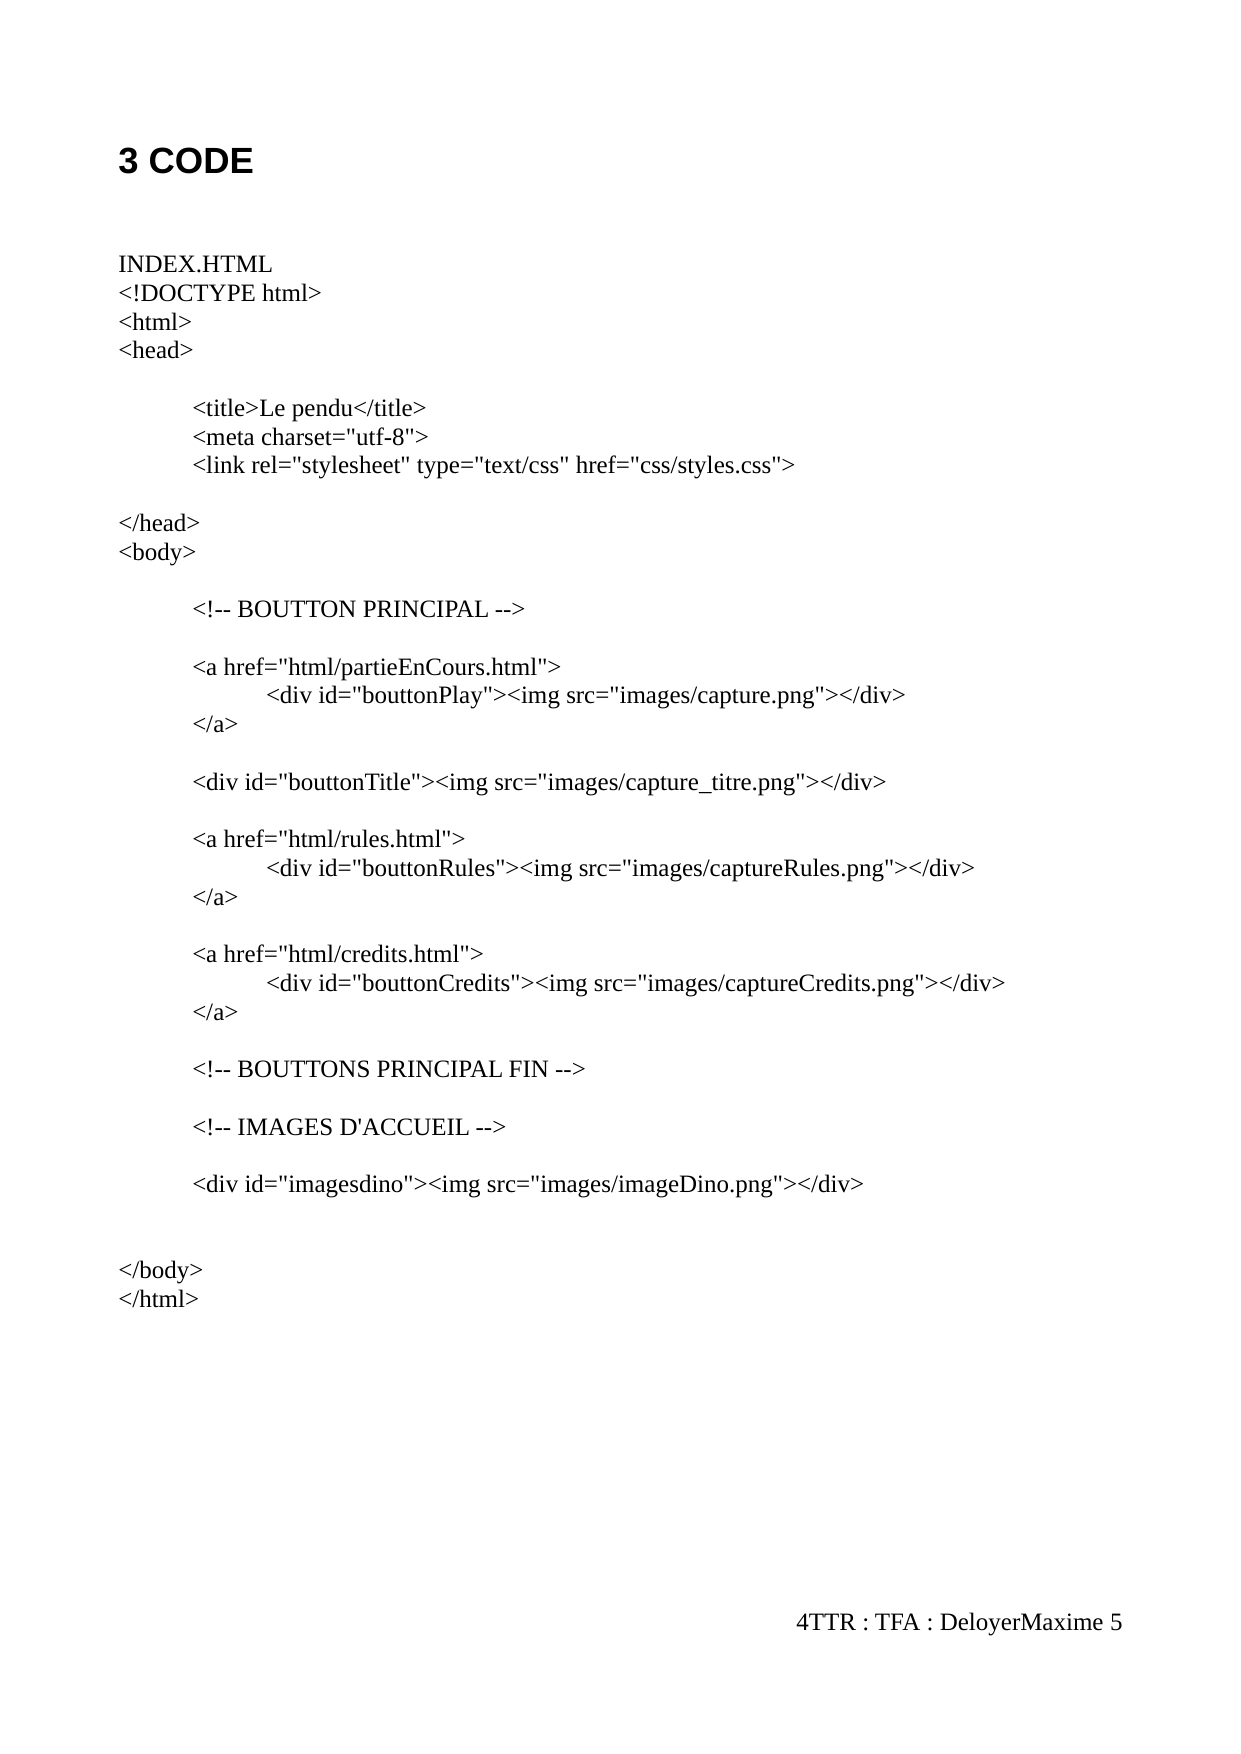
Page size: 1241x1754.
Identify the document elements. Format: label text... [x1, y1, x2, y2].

text <div id="bouttonCredits"><img src="images/captureCredits.png"></div> [118, 968, 1122, 997]
text <link rel="stylesheet" type="text/css" href="css/styles.css"> [118, 451, 1122, 479]
text <!-- IMAGES D'ACCUEIL --> [118, 1112, 1122, 1141]
text INDEX.HTML [118, 249, 1122, 278]
text <div id="bouttonPlay"><img src="images/capture.png"></div> [118, 681, 1122, 709]
text </html> [118, 1284, 1122, 1313]
text <a href="html/rules.html"> [118, 824, 1122, 853]
text <title>Le pendu</title> [118, 393, 1122, 422]
text <html> [118, 307, 1122, 336]
text </head> [118, 508, 1122, 537]
text <meta charset="utf-8"> [118, 422, 1122, 451]
text <body> [118, 537, 1122, 566]
text <div id="bouttonTitle"><img src="images/capture_titre.png"></div> [118, 767, 1122, 796]
subtitle 3 CODE [118, 139, 1122, 181]
text </a> [118, 709, 1122, 738]
text <a href="html/credits.html"> [118, 939, 1122, 968]
text <head> [118, 336, 1122, 364]
text <div id="imagesdino"><img src="images/imageDino.png"></div> [118, 1169, 1122, 1198]
text </a> [118, 882, 1122, 911]
text </body> [118, 1256, 1122, 1284]
text <a href="html/partieEnCours.html"> [118, 652, 1122, 681]
text <!DOCTYPE html> [118, 278, 1122, 307]
text <!-- BOUTTON PRINCIPAL --> [118, 594, 1122, 623]
text </a> [118, 997, 1122, 1026]
text <div id="bouttonRules"><img src="images/captureRules.png"></div> [118, 853, 1122, 882]
text <!-- BOUTTONS PRINCIPAL FIN --> [118, 1054, 1122, 1083]
